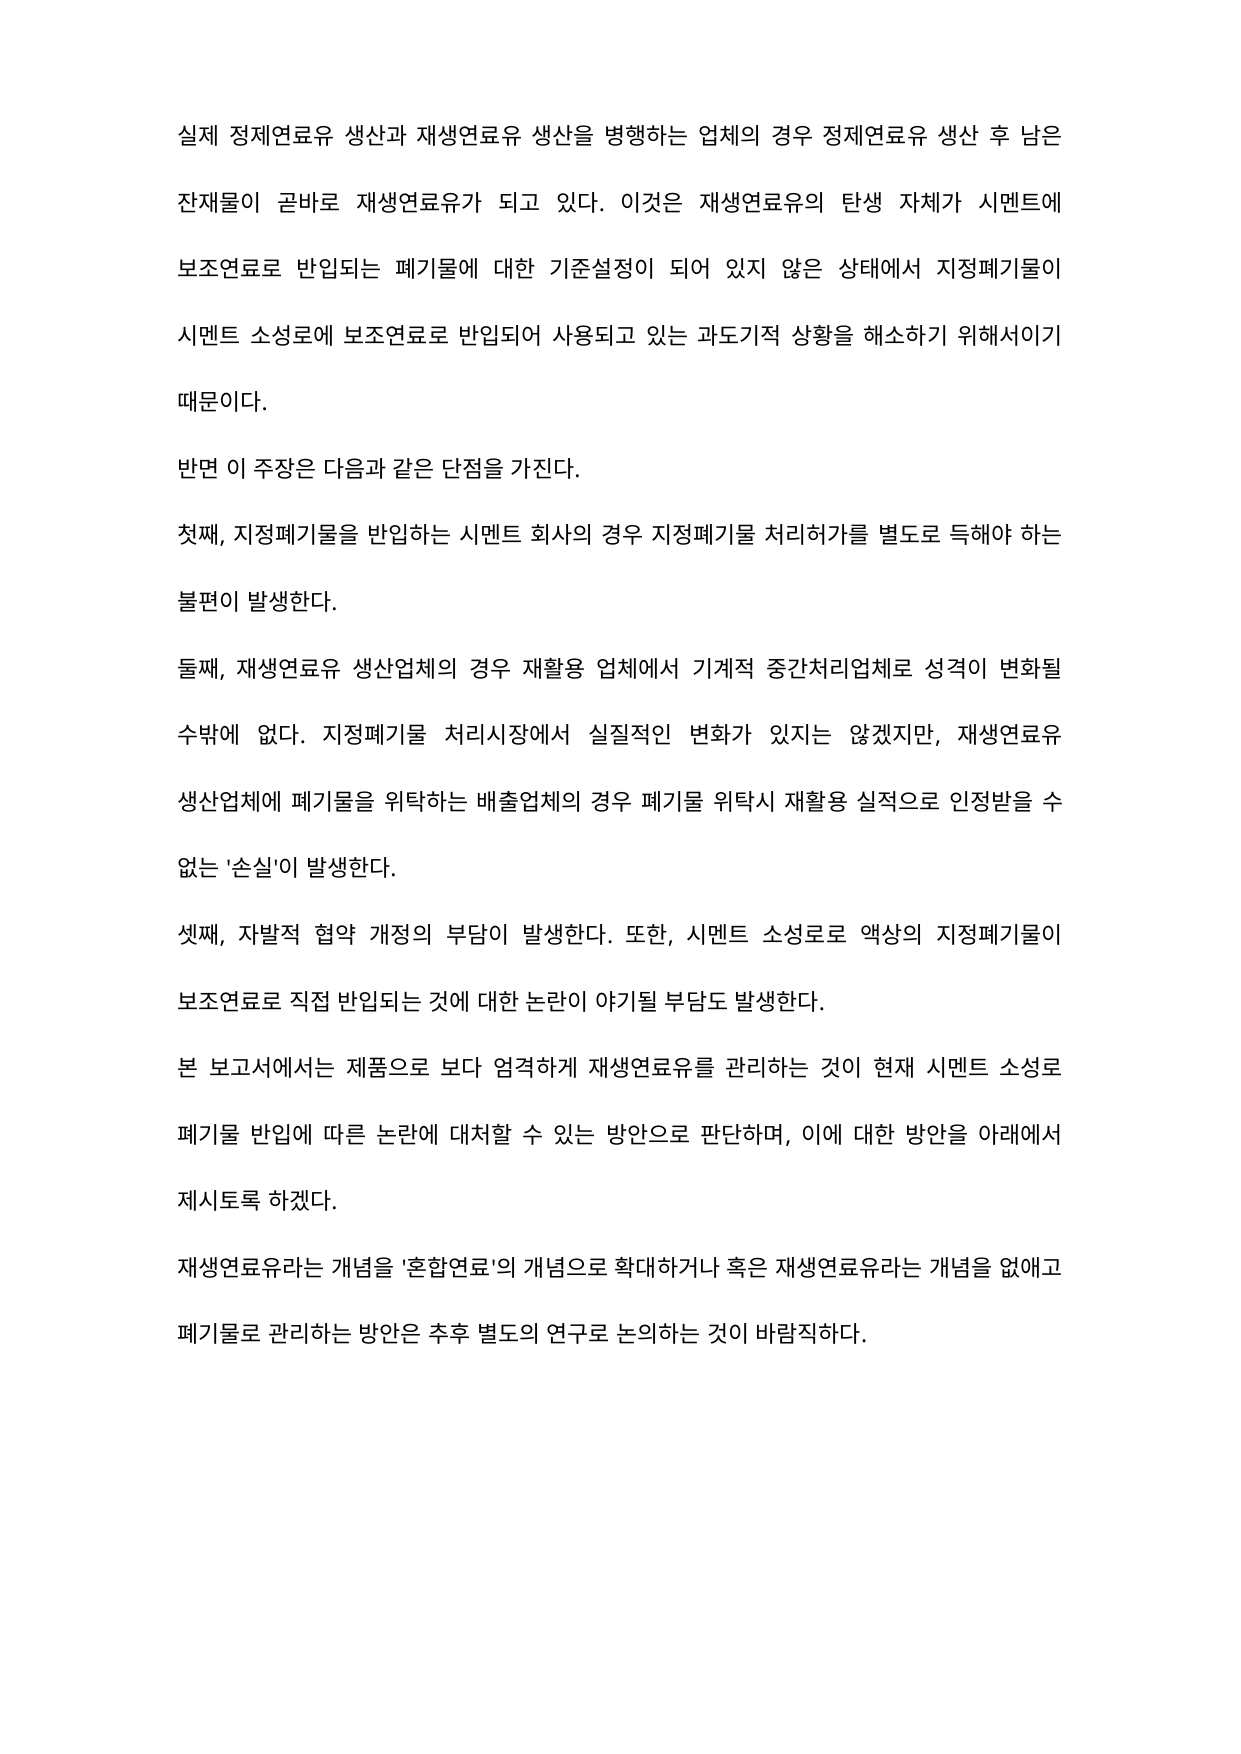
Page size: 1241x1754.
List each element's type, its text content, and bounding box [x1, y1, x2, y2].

text 실제 정제연료유 생산과 재생연료유 생산을 병행하는 업체의 경우 정제연료유 생산 후 남은 잔재물이 곧바로 재생연료유가 되고 있다. 이것은 재생연료유의 탄생 자체가 시멘트에 보조연료로 반입되는 폐기물에 대한 기준설정이 되어 있지 않은 상태에서 지정폐기물이 시멘트 소성로에 보조연료로 반입되어 사용되고 있는 과도기적 상황을 해소하기 위해서이기 때문이다. [177, 118, 1063, 417]
text 둘째, 재생연료유 생산업체의 경우 재활용 업체에서 기계적 중간처리업체로 성격이 변화될 수밖에 없다. 지정폐기물 처리시장에서 실질적인 변화가 있지는 않겠지만, 재생연료유 생산업체에 폐기물을 위탁하는 배출업체의 경우 폐기물 위탁시 재활용 실적으로 인정받을 수 없는 '손실'이 발생한다. [177, 651, 1063, 883]
text 본 보고서에서는 제품으로 보다 엄격하게 재생연료유를 관리하는 것이 현재 시멘트 소성로 폐기물 반입에 따른 논란에 대처할 수 있는 방안으로 판단하며, 이에 대한 방안을 아래에서 제시토록 하겠다. [177, 1050, 1063, 1216]
text 셋째, 자발적 협약 개정의 부담이 발생한다. 또한, 시멘트 소성로로 액상의 지정폐기물이 보조연료로 직접 반입되는 것에 대한 논란이 야기될 부담도 발생한다. [177, 917, 1063, 1017]
text 재생연료유라는 개념을 '혼합연료'의 개념으로 확대하거나 혹은 재생연료유라는 개념을 없애고 폐기물로 관리하는 방안은 추후 별도의 연구로 논의하는 것이 바람직하다. [177, 1250, 1063, 1350]
text 첫째, 지정폐기물을 반입하는 시멘트 회사의 경우 지정폐기물 처리허가를 별도로 득해야 하는 불편이 발생한다. [177, 517, 1063, 617]
text 반면 이 주장은 다음과 같은 단점을 가진다. [177, 451, 1063, 484]
